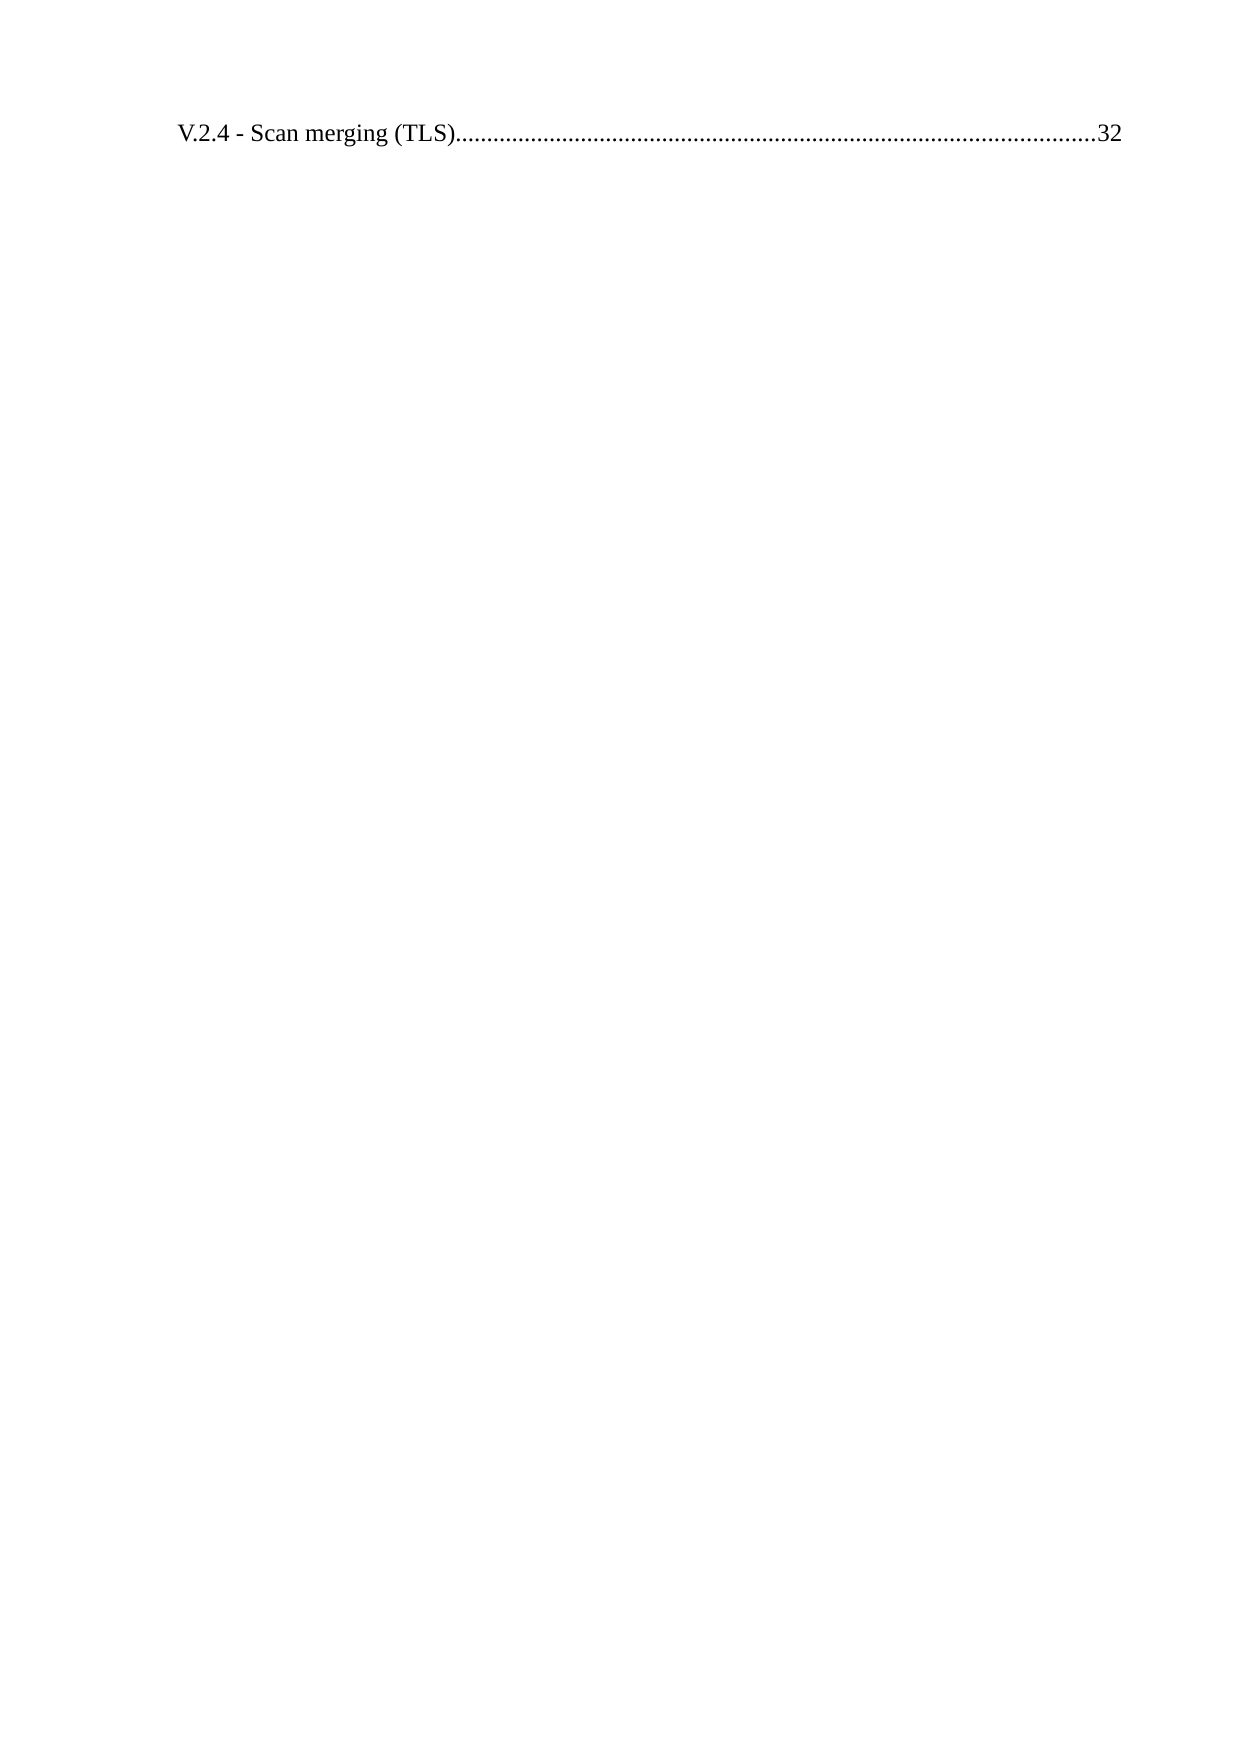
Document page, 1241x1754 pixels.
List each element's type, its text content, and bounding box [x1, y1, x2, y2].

text V.2.4 - Scan merging (TLS) 32 [177, 118, 1122, 147]
